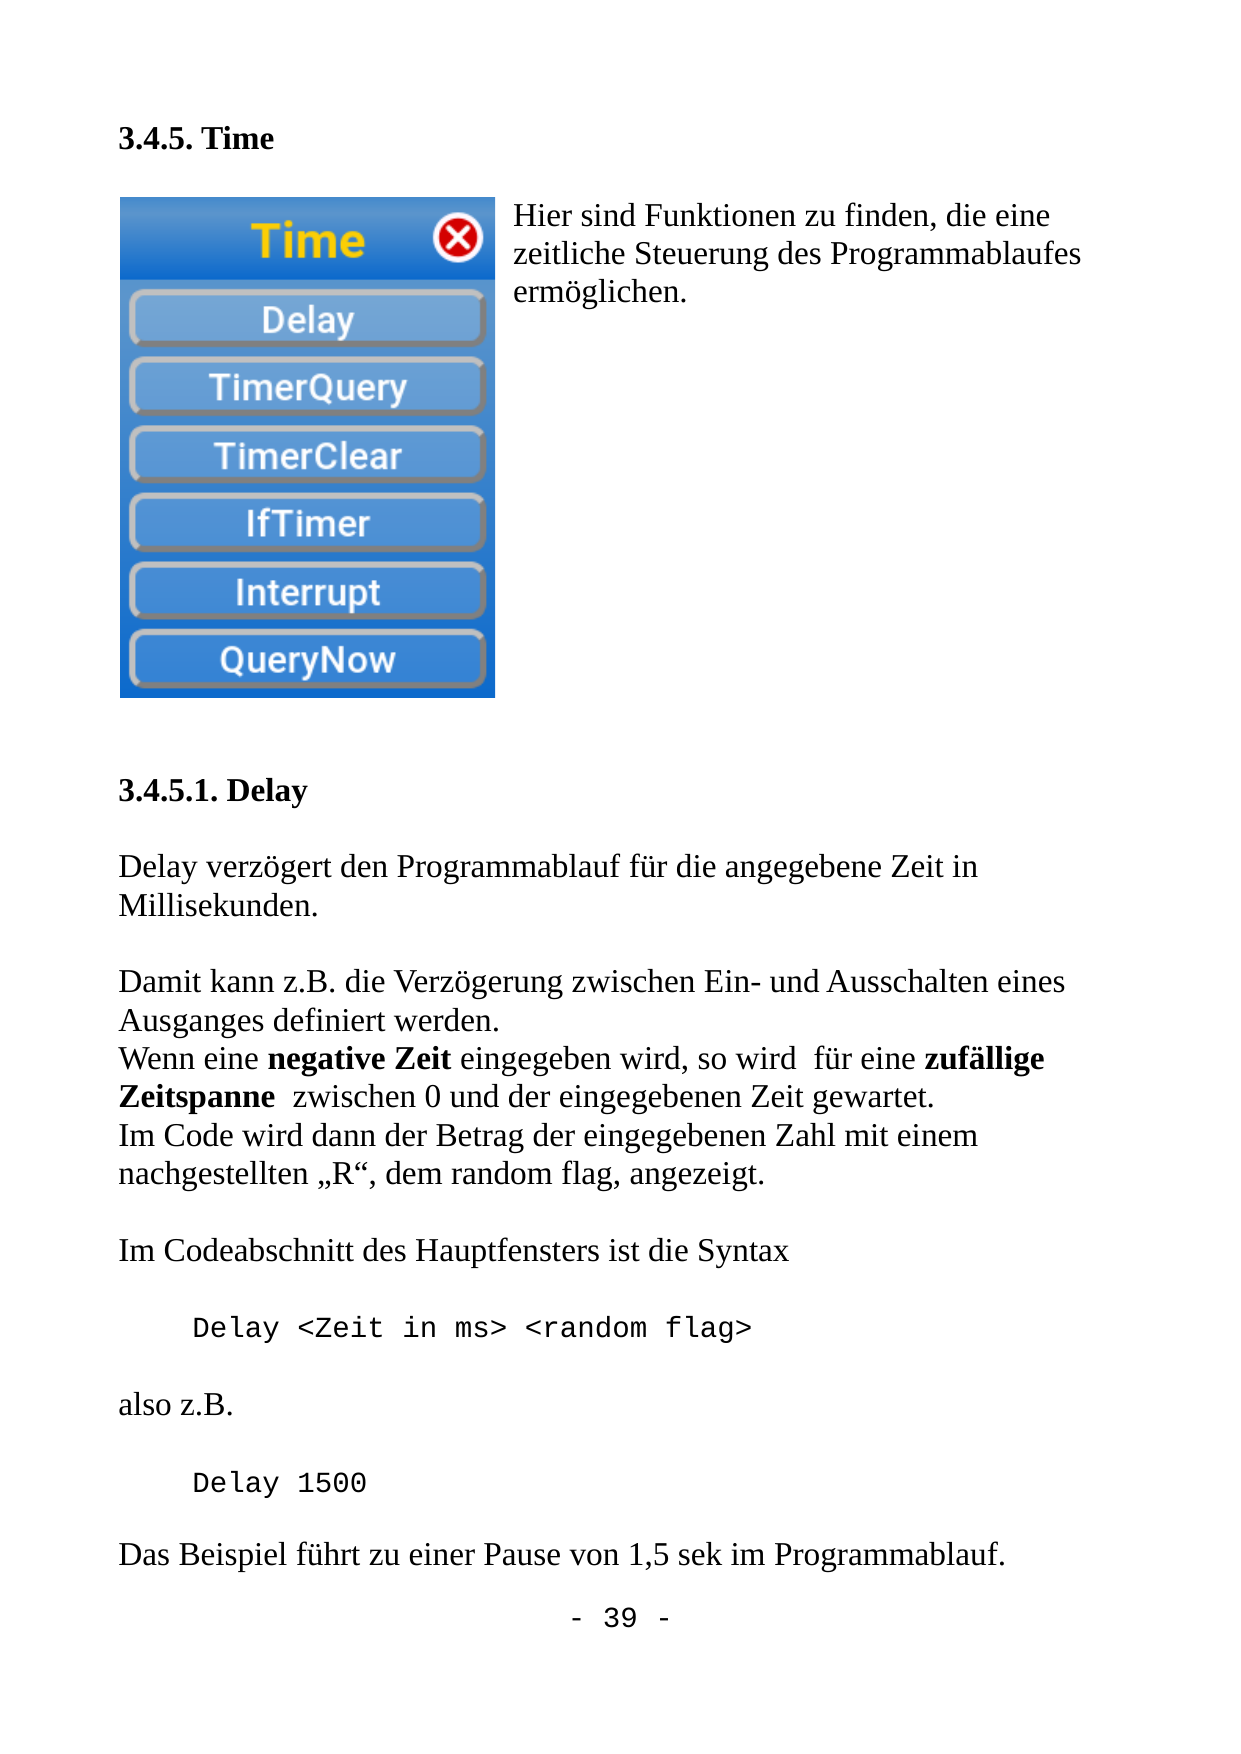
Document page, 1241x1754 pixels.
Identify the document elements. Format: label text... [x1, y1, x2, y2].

picture [120, 197, 496, 698]
text Im Code wird dann der Betrag der eingegebenen Zahl mit einem nachgestellten „R“, dem random flag, angezeigt. [118, 1115, 1122, 1191]
text 3.4.5. Time [118, 118, 1122, 156]
text Delay verzögert den Programmablauf für die angegebene Zeit in Millisekunden. [118, 846, 1122, 923]
text Delay <Zeit in ms> <random flag> [118, 1306, 1122, 1346]
text Hier sind Funktionen zu finden, die eine zeitliche Steuerung des Programmablaufes ermöglichen. [118, 195, 1122, 310]
text also z.B. [118, 1385, 1122, 1423]
text 3.4.5.1. Delay [118, 770, 1122, 808]
text Damit kann z.B. die Verzögerung zwischen Ein- und Ausschalten eines Ausganges definiert werden. [118, 961, 1122, 1038]
text Das Beispiel führt zu einer Pause von 1,5 sek im Programmablauf. [118, 1534, 1122, 1573]
text Wenn eine negative Zeit eingegeben wird, so wird für eine zufällige Zeitspanne zwischen 0 und der eingegebenen Zeit gewartet. [118, 1038, 1122, 1115]
text Delay 1500 [118, 1461, 1122, 1501]
text Im Codeabschnitt des Hauptfensters ist die Syntax [118, 1230, 1122, 1268]
